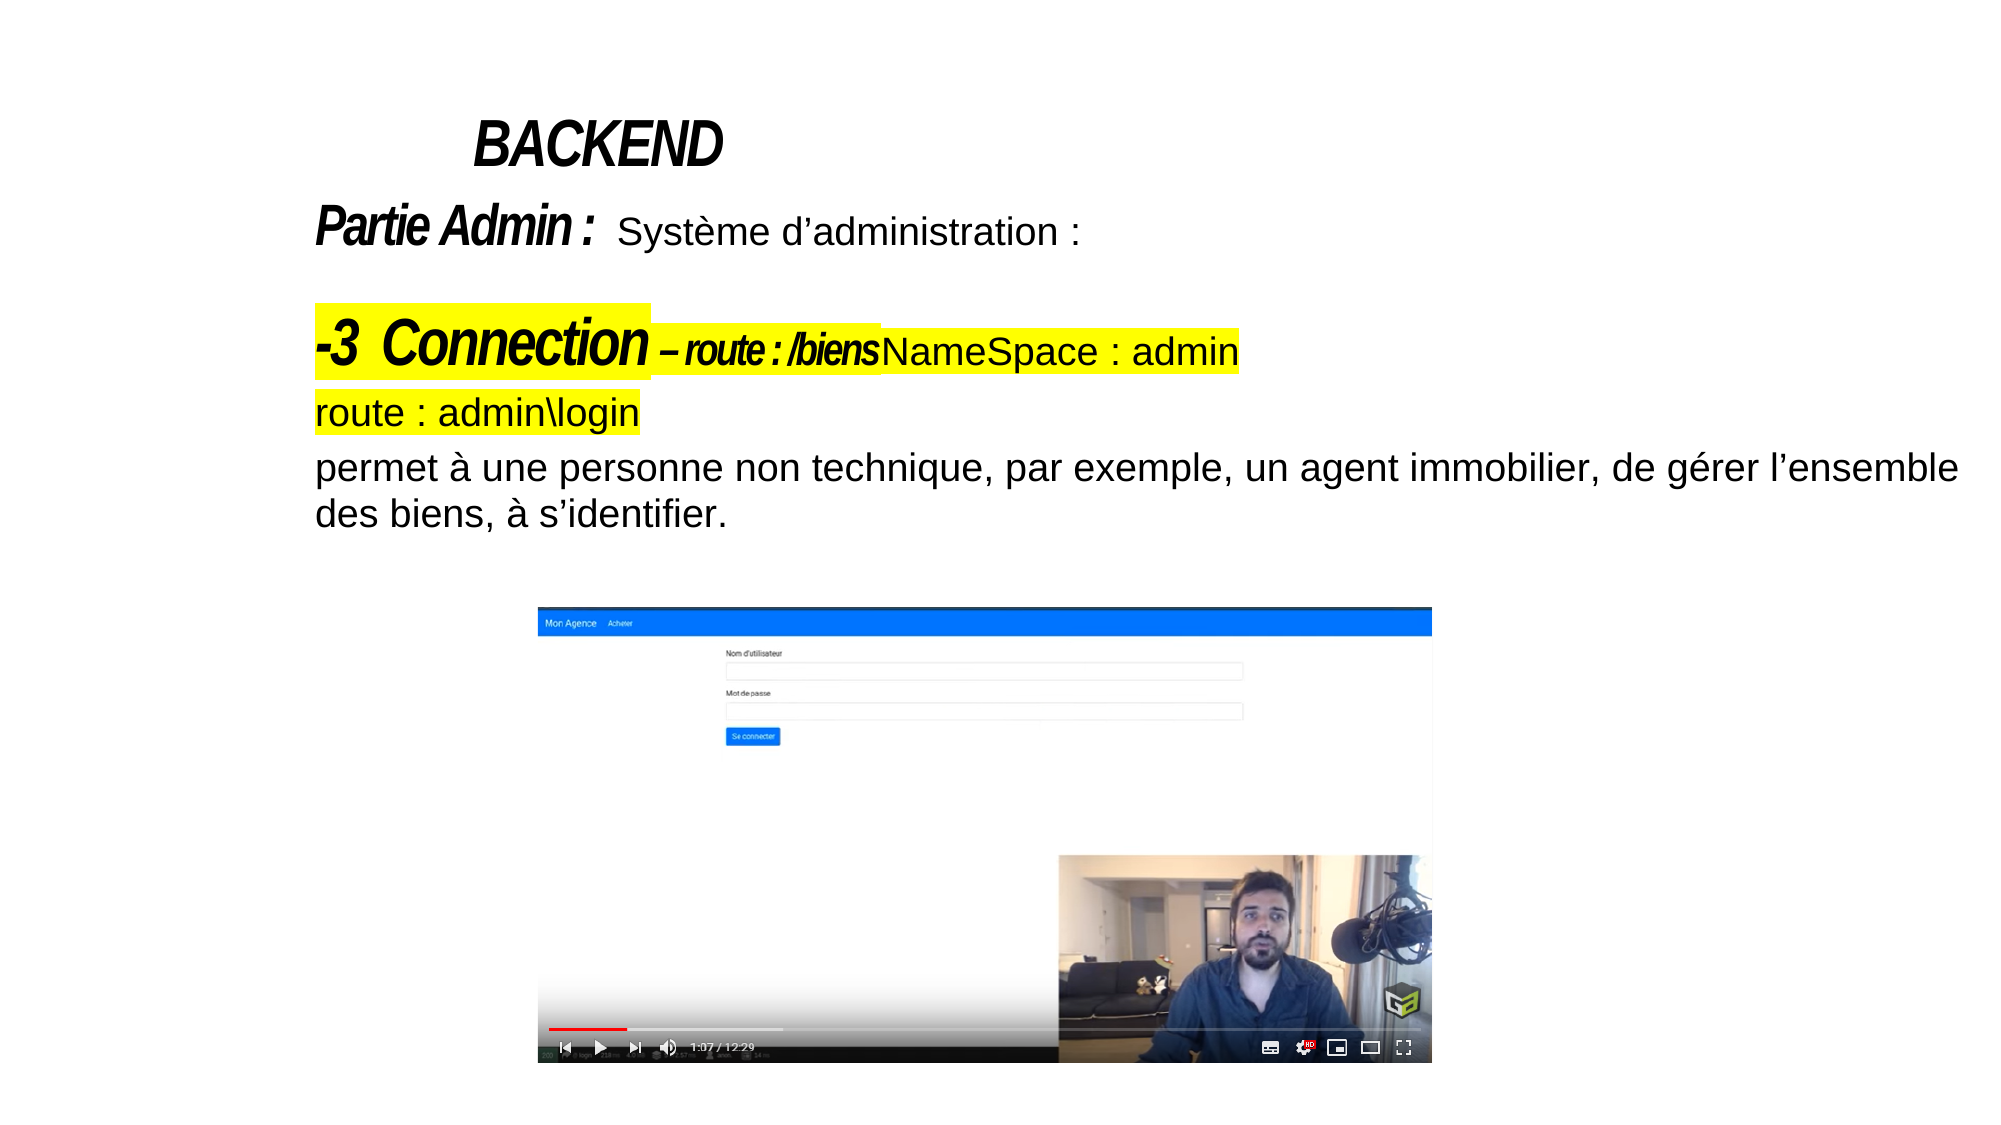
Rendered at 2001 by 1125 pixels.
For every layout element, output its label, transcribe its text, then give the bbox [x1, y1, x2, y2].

text Partie Admin : Système d’administration : [315, 190, 1971, 257]
text es problèmes de [1434, 617, 1971, 754]
text les bugs BACKEND [315, 104, 1971, 181]
picture [537, 607, 1434, 1063]
text route : admin\login [315, 389, 1971, 435]
text -3 Connection – route : /biensNameSpace : admin [315, 303, 1971, 380]
text [315, 617, 537, 754]
text permet à une personne non technique, par exemple, un agent immobilier, de gérer l’ensemble des biens, à s’identifier. [315, 444, 1971, 536]
